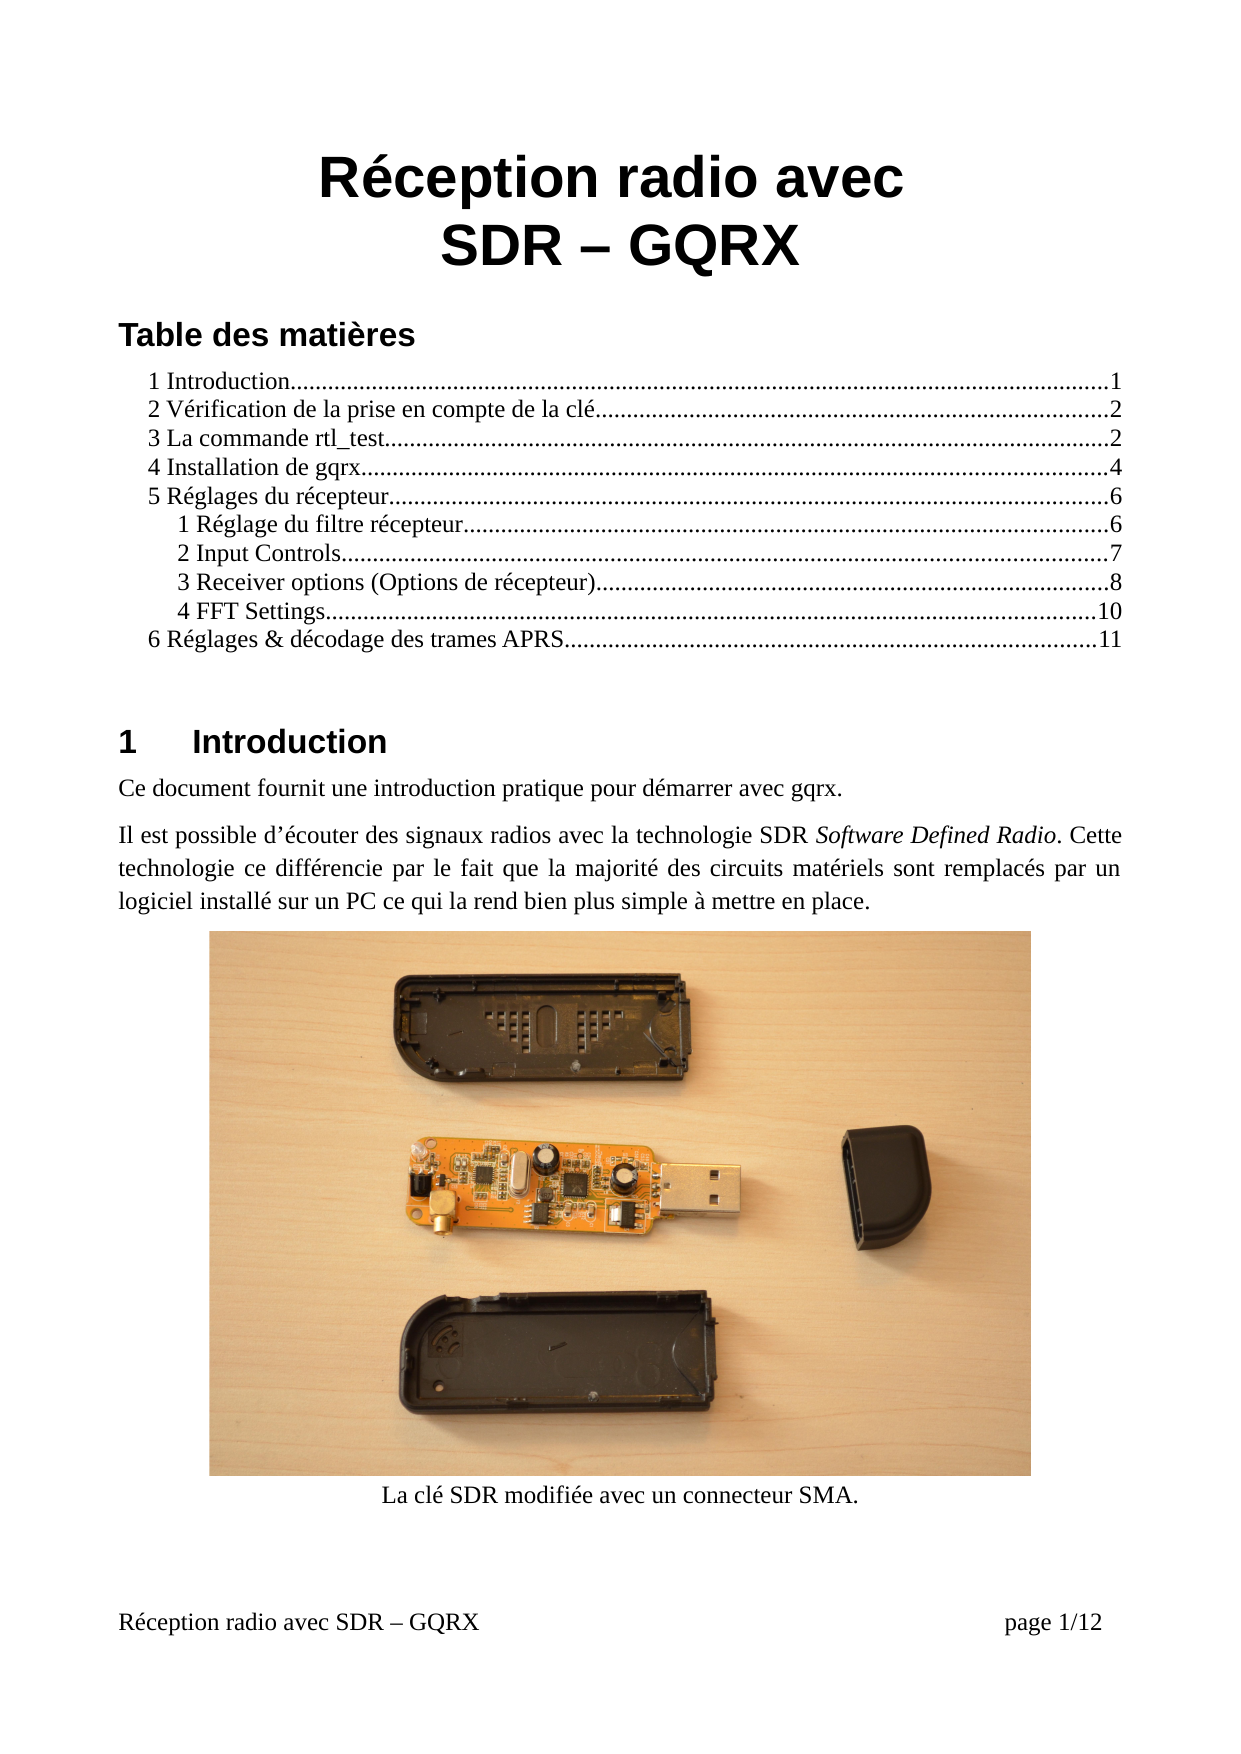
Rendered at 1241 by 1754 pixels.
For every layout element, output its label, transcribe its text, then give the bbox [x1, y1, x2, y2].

title Réception radio avec SDR – GQRX [118, 143, 1122, 277]
text 1 Réglage du filtre récepteur 6 [177, 509, 1122, 538]
subtitle Table des matières [118, 315, 1122, 353]
text 2 Input Controls 7 [177, 538, 1122, 567]
text 3 La commande rtl_test 2 [148, 423, 1122, 452]
picture [209, 931, 1031, 1476]
text La clé SDR modifiée avec un connecteur SMA. [118, 934, 1122, 1509]
text 4 FFT Settings 10 [177, 596, 1122, 624]
text 4 Installation de gqrx 4 [148, 452, 1122, 481]
subtitle Introduction [118, 722, 1122, 760]
text 6 Réglages & décodage des trames APRS 11 [148, 624, 1122, 653]
text 5 Réglages du récepteur 6 [148, 481, 1122, 509]
text 1 Introduction 1 [148, 366, 1122, 394]
text Ce document fournit une introduction pratique pour démarrer avec gqrx. [118, 773, 1122, 802]
text Il est possible d’écouter des signaux radios avec la technologie SDR Software Defined Radio. Cette technologie ce différencie par le fait que la majorité des circuits matériels sont remplacés par un logiciel installé sur un PC ce qui la rend bien plus simple à mettre en place. [118, 820, 1122, 915]
text 2 Vérification de la prise en compte de la clé 2 [148, 394, 1122, 423]
text 3 Receiver options (Options de récepteur) 8 [177, 567, 1122, 596]
